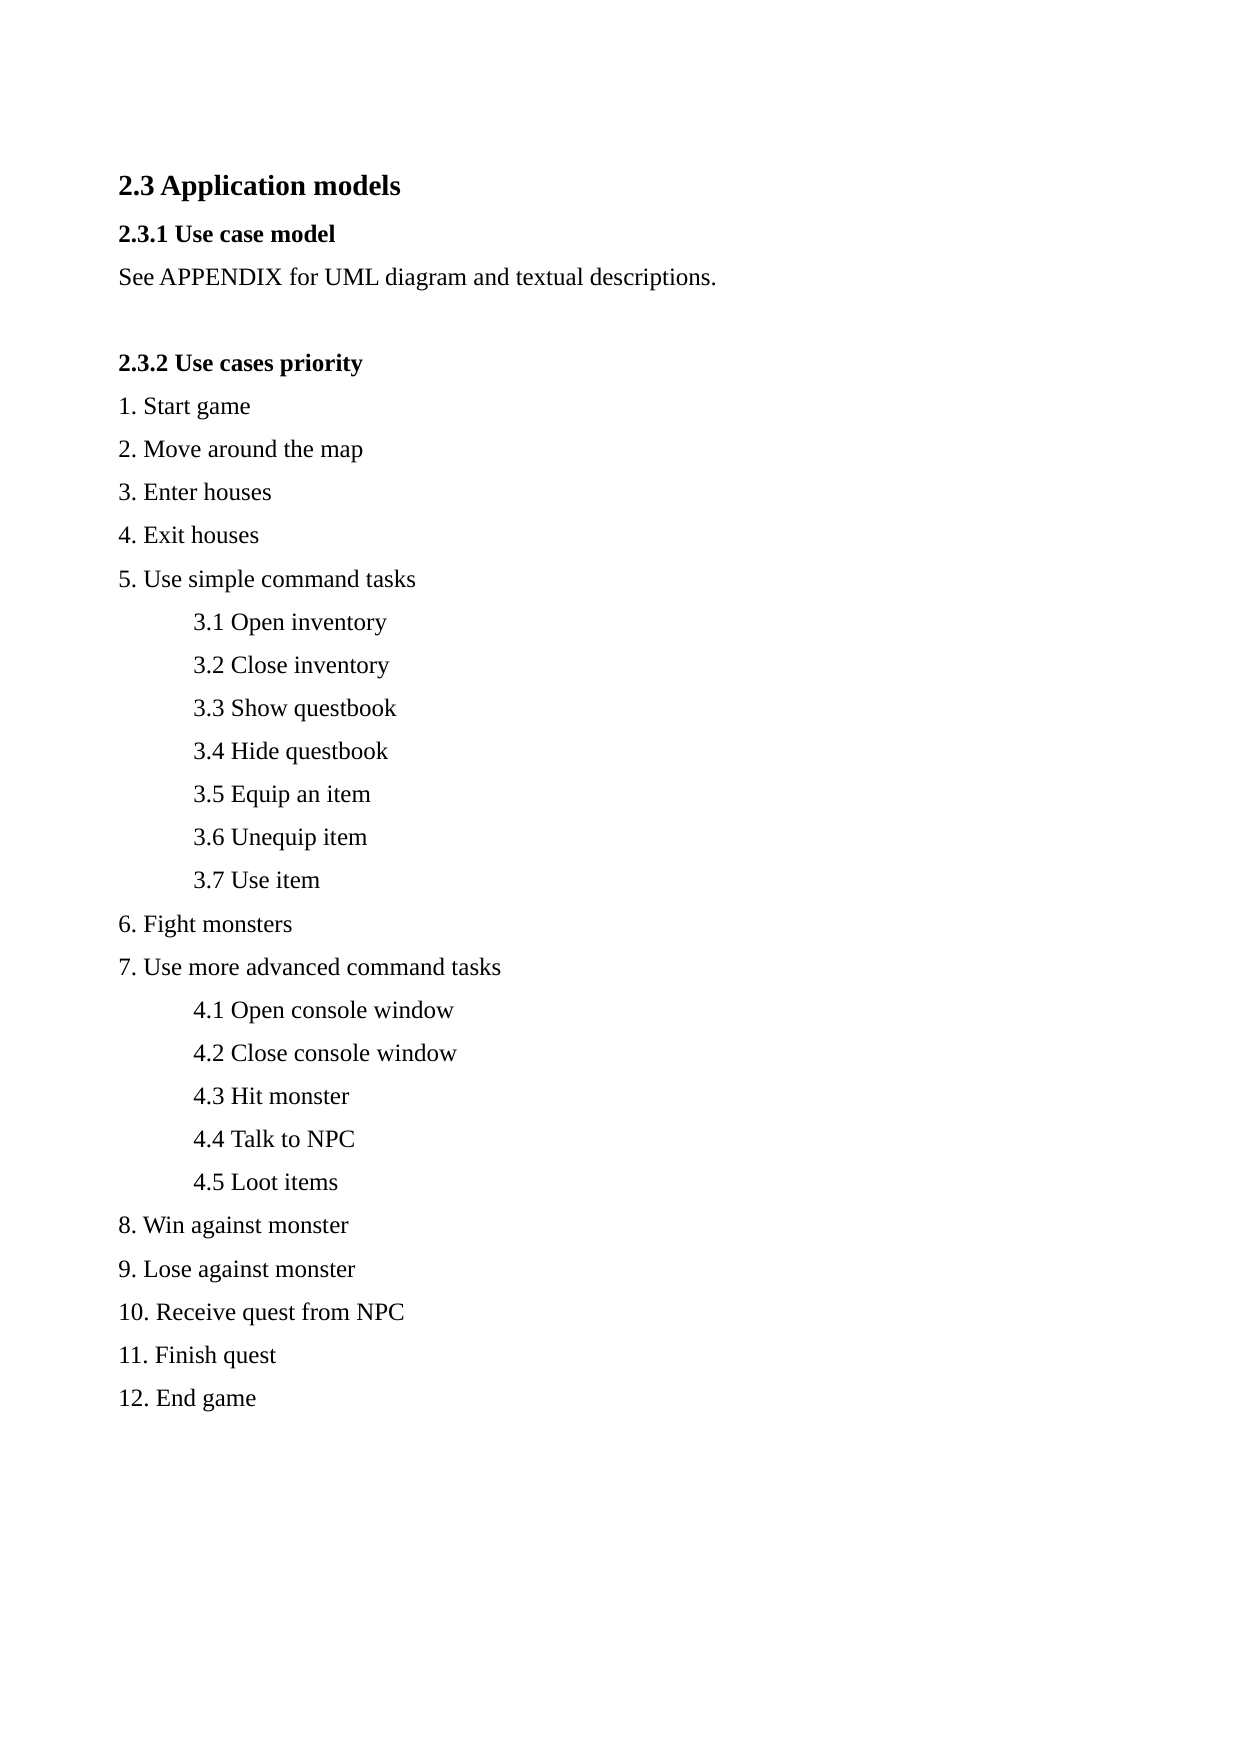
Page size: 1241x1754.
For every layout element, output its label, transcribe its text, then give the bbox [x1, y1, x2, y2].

list Show questbook [193, 693, 1122, 722]
list Use item [193, 866, 1122, 894]
text 12. End game [118, 1383, 1122, 1412]
list Open console window [193, 995, 1122, 1024]
list Equip an item [193, 779, 1122, 808]
list Open inventory [193, 607, 1122, 636]
text 11. Finish quest [118, 1340, 1122, 1369]
text 2.3.1 Use case model [118, 219, 1122, 247]
text 3. Enter houses [118, 477, 1122, 506]
text 6. Fight monsters [118, 909, 1122, 937]
text 10. Receive quest from NPC [118, 1297, 1122, 1326]
text 9. Lose against monster [118, 1254, 1122, 1282]
list Loot items [193, 1167, 1122, 1196]
list Close inventory [193, 650, 1122, 679]
list Hit monster [193, 1081, 1122, 1110]
text 1. Start game [118, 391, 1122, 420]
text 5. Use simple command tasks [118, 564, 1122, 592]
text See APPENDIX for UML diagram and textual descriptions. [118, 262, 1122, 291]
list Unequip item [193, 822, 1122, 851]
list Hide questbook [193, 736, 1122, 765]
text 2. Move around the map [118, 434, 1122, 463]
text 4. Exit houses [118, 521, 1122, 549]
list Talk to NPC [193, 1124, 1122, 1153]
list Close console window [193, 1038, 1122, 1067]
text 2.3 Application models [118, 168, 1122, 202]
text 8. Win against monster [118, 1211, 1122, 1239]
text 7. Use more advanced command tasks [118, 952, 1122, 981]
text 2.3.2 Use cases priority [118, 348, 1122, 377]
